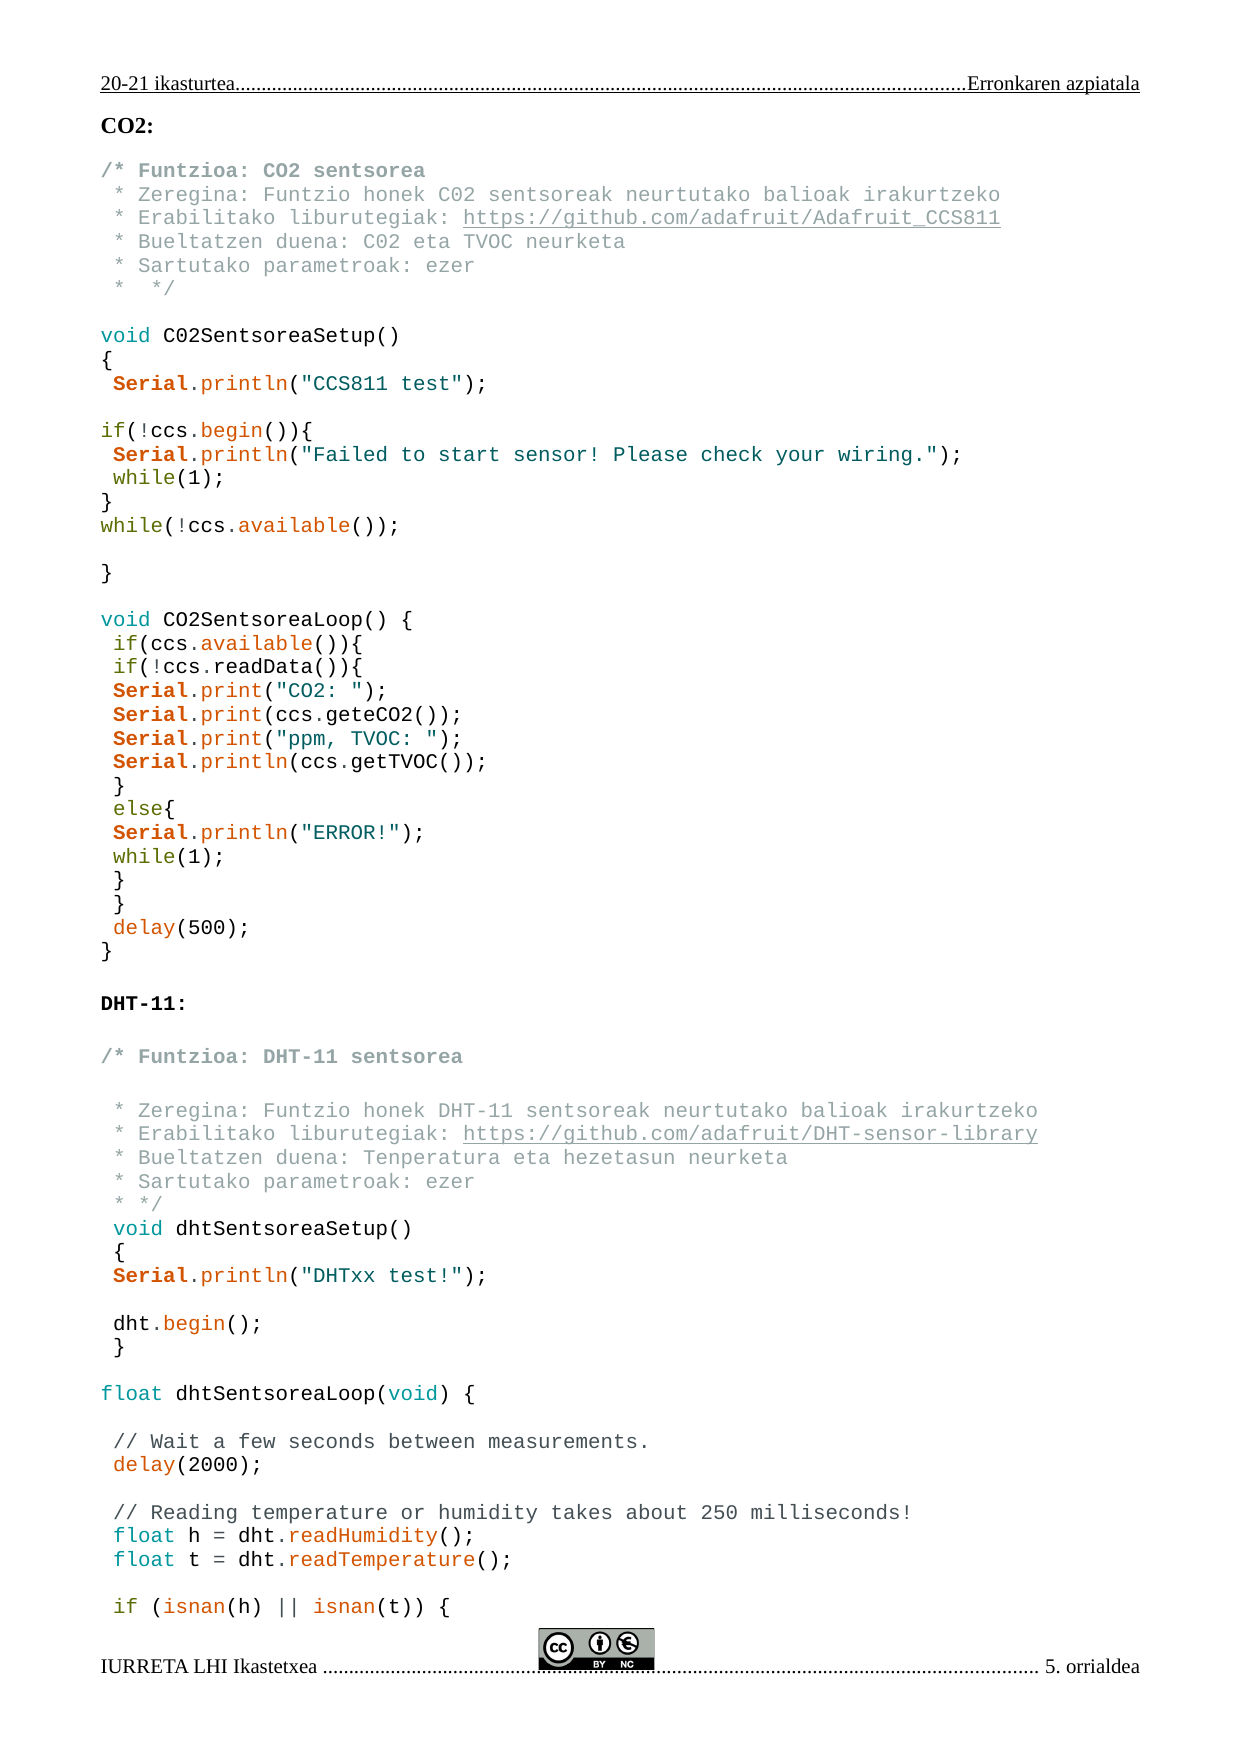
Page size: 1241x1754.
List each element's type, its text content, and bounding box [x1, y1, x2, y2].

text // Reading temperature or humidity takes about 250 milliseconds! [100, 1502, 1140, 1525]
text if(!ccs.readData()){ [100, 657, 1140, 680]
text Serial.print(ccs.geteCO2()); [100, 704, 1140, 727]
text * Bueltatzen duena: Tenperatura eta hezetasun neurketa [100, 1147, 1140, 1171]
text void dhtSentsoreaSetup() [100, 1218, 1140, 1242]
text delay(500); [100, 917, 1140, 940]
text if(ccs.available()){ [100, 633, 1140, 657]
text Serial.print("CO2: "); [100, 680, 1140, 704]
text void C02SentsoreaSetup() [100, 326, 1140, 349]
text { [100, 1242, 1140, 1265]
text * Erabilitako liburutegiak: https://github.com/adafruit/DHT-sensor-library [100, 1123, 1140, 1147]
text Serial.print("ppm, TVOC: "); [100, 727, 1140, 751]
text * Erabilitako liburutegiak: https://github.com/adafruit/Adafruit_CCS811 [100, 207, 1140, 231]
text delay(2000); [100, 1454, 1140, 1478]
text * */ [100, 1194, 1140, 1218]
text CO2: [100, 112, 1140, 138]
text if(!ccs.begin()){ [100, 420, 1140, 444]
text /* Funtzioa: DHT-11 sentsorea [100, 1047, 1140, 1070]
text Serial.println("ERROR!"); [100, 822, 1140, 846]
text if (isnan(h) || isnan(t)) { [100, 1596, 1140, 1620]
text while(!ccs.available()); [100, 515, 1140, 538]
text float h = dht.readHumidity(); [100, 1525, 1140, 1549]
text } [100, 869, 1140, 893]
text * Sartutako parametroak: ezer [100, 1171, 1140, 1194]
text dht.begin(); [100, 1312, 1140, 1336]
text // Wait a few seconds between measurements. [100, 1431, 1140, 1454]
text } [100, 1336, 1140, 1360]
text Serial.println("Failed to start sensor! Please check your wiring."); [100, 444, 1140, 467]
text while(1); [100, 846, 1140, 869]
text /* Funtzioa: CO2 sentsorea [100, 160, 1140, 184]
text } [100, 775, 1140, 798]
text } [100, 562, 1140, 586]
text * Zeregina: Funtzio honek C02 sentsoreak neurtutako balioak irakurtzeko [100, 184, 1140, 207]
text } [100, 940, 1140, 964]
text * */ [100, 278, 1140, 302]
text { [100, 349, 1140, 373]
text Serial.println("CCS811 test"); [100, 373, 1140, 396]
text else{ [100, 798, 1140, 822]
text * Bueltatzen duena: C02 eta TVOC neurketa [100, 231, 1140, 254]
text Serial.println(ccs.getTVOC()); [100, 751, 1140, 775]
text void CO2SentsoreaLoop() { [100, 609, 1140, 633]
text Serial.println("DHTxx test!"); [100, 1265, 1140, 1289]
text } [100, 893, 1140, 917]
text * Zeregina: Funtzio honek DHT-11 sentsoreak neurtutako balioak irakurtzeko [100, 1100, 1140, 1123]
picture [538, 1628, 655, 1670]
text * Sartutako parametroak: ezer [100, 254, 1140, 278]
text } [100, 491, 1140, 515]
text float t = dht.readTemperature(); [100, 1549, 1140, 1573]
text DHT-11: [100, 993, 1140, 1017]
text float dhtSentsoreaLoop(void) { [100, 1383, 1140, 1407]
text while(1); [100, 467, 1140, 491]
